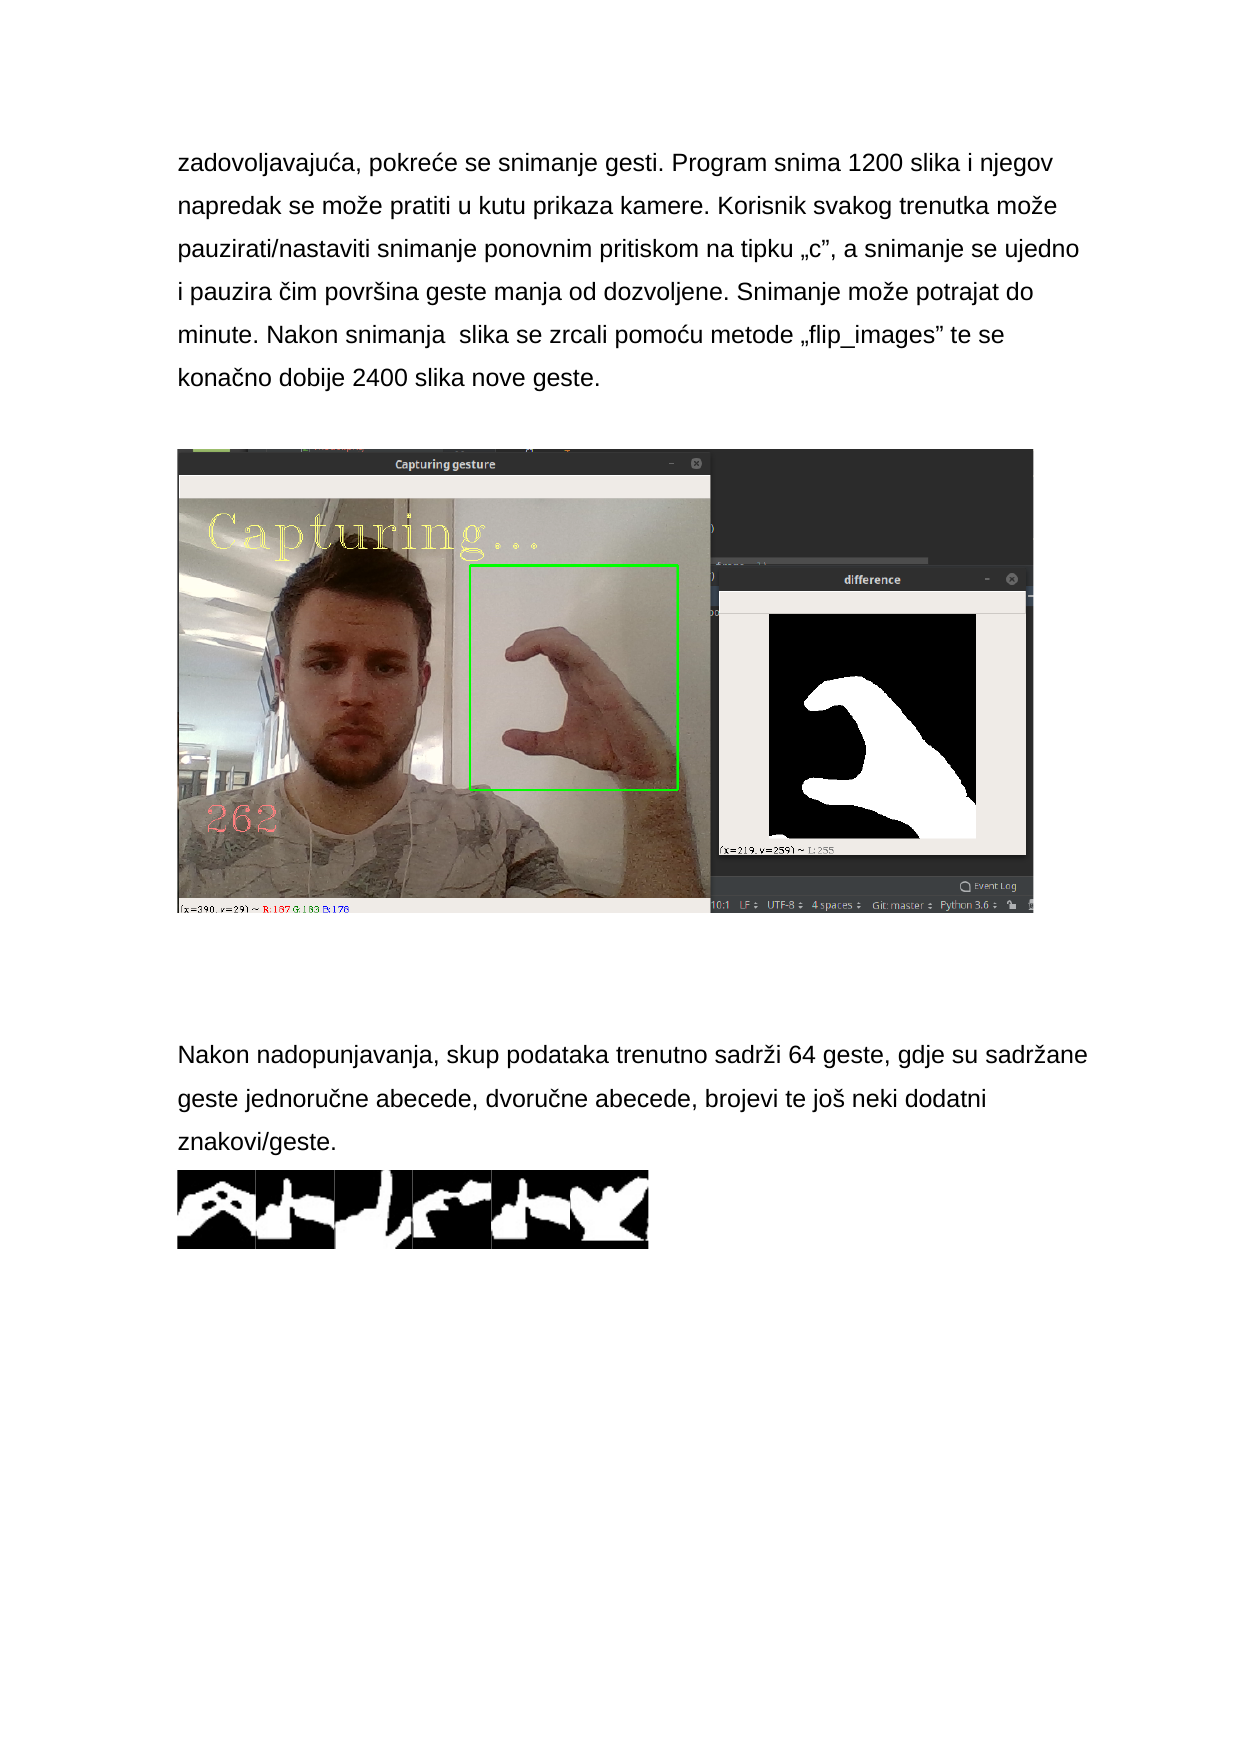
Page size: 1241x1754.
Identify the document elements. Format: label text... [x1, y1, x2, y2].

picture [177, 1170, 649, 1249]
text Nakon nadopunjavanja, skup podataka trenutno sadrži 64 geste, gdje su sadržane geste jednoručne abecede, dvoručne abecede, brojevi te još neki dodatni znakovi/geste. [177, 1041, 1092, 1156]
text zadovoljavajuća, pokreće se snimanje gesti. Program snima 1200 slika i njegov napredak se može pratiti u kutu prikaza kamere. Korisnik svakog trenutka može pauzirati/nastaviti snimanje ponovnim pritiskom na tipku „c”, a snimanje se ujedno i pauzira čim površina geste manja od dozvoljene. Snimanje može potrajat do minute. Nakon snimanja slika se zrcali pomoću metode „flip_images” te se konačno dobije 2400 slika nove geste. [177, 148, 1092, 392]
picture [177, 449, 1034, 913]
